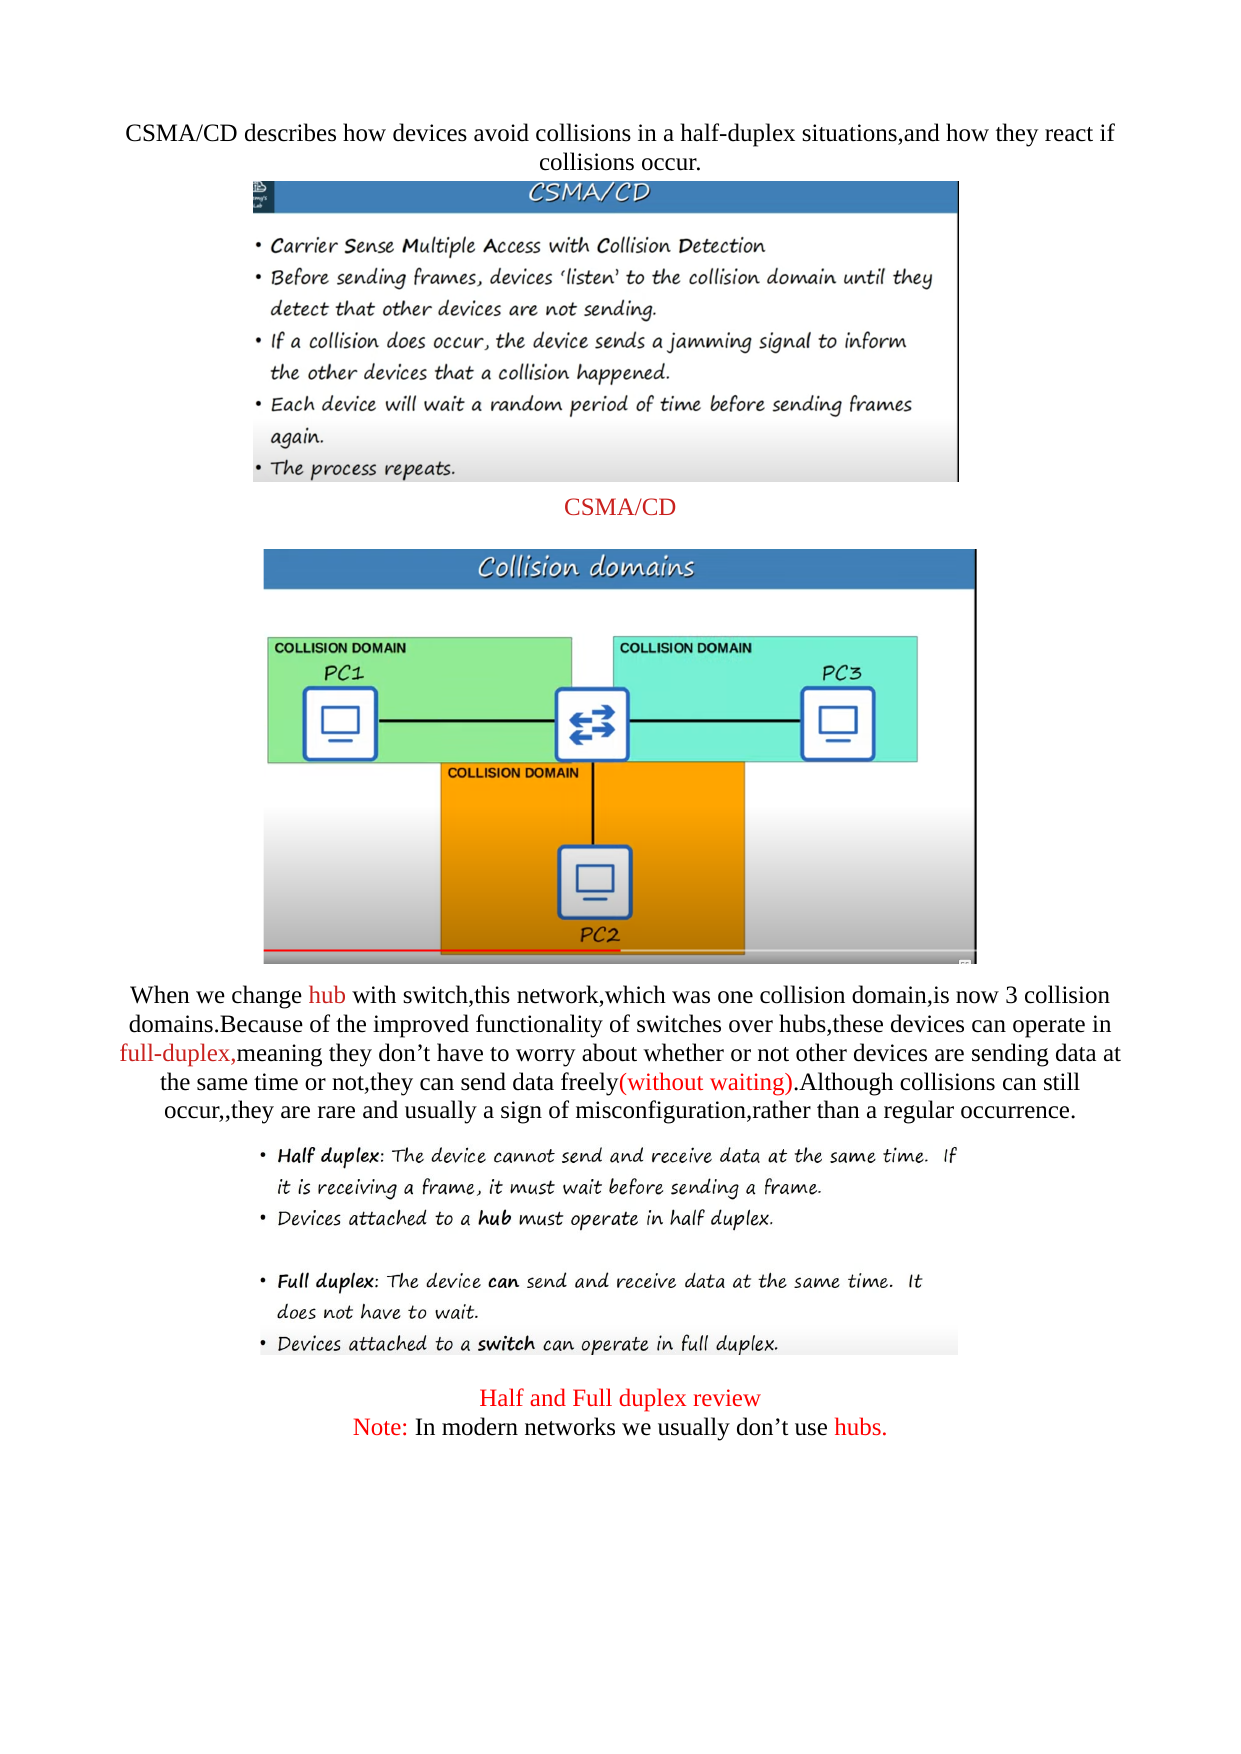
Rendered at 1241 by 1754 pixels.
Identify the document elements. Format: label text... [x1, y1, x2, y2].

picture [263, 549, 977, 964]
text When we change hub with switch,this network,which was one collision domain,is now 3 collision domains.Because of the improved functionality of switches over hubs,these devices can operate in full-duplex,meaning they don’t have to worry about whether or not other devices are sending data at the same time or not,they can send data freely(without waiting).Although collisions can still occur,,they are rare and usually a sign of misconfiguration,rather than a regular occurrence. [118, 981, 1122, 1124]
text CSMA/CD describes how devices avoid collisions in a half-duplex situations,and how they react if collisions occur. [118, 118, 1122, 176]
text CSMA/CD [118, 492, 1122, 521]
text Note: In modern networks we usually don’t use hubs. [118, 1412, 1122, 1441]
picture [253, 181, 959, 482]
text Half and Full duplex review [118, 1383, 1122, 1412]
picture [260, 1134, 958, 1355]
